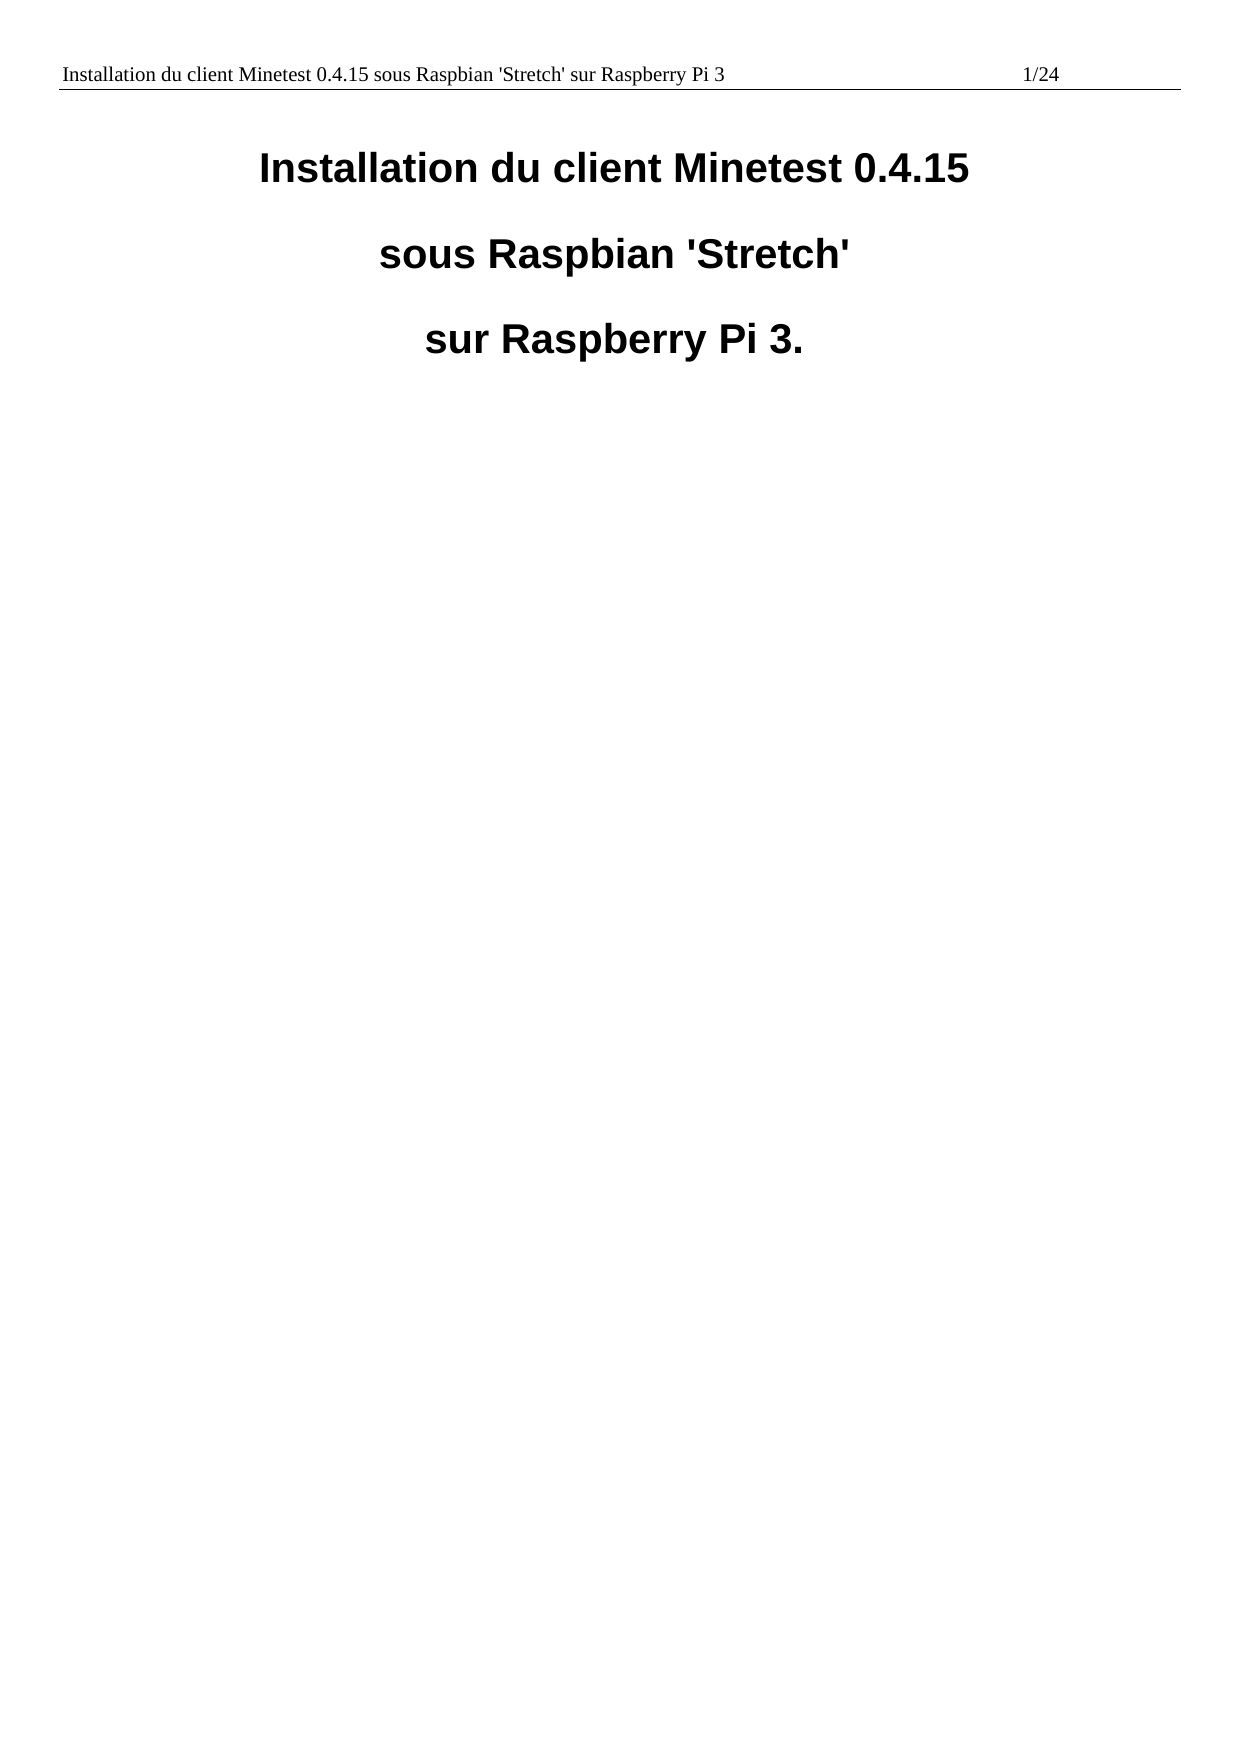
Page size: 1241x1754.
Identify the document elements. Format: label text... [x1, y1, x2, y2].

title sous Raspbian 'Stretch' [59, 229, 1181, 277]
title sur Raspberry Pi 3. [59, 314, 1181, 362]
title Installation du client Minetest 0.4.15 [59, 143, 1181, 191]
